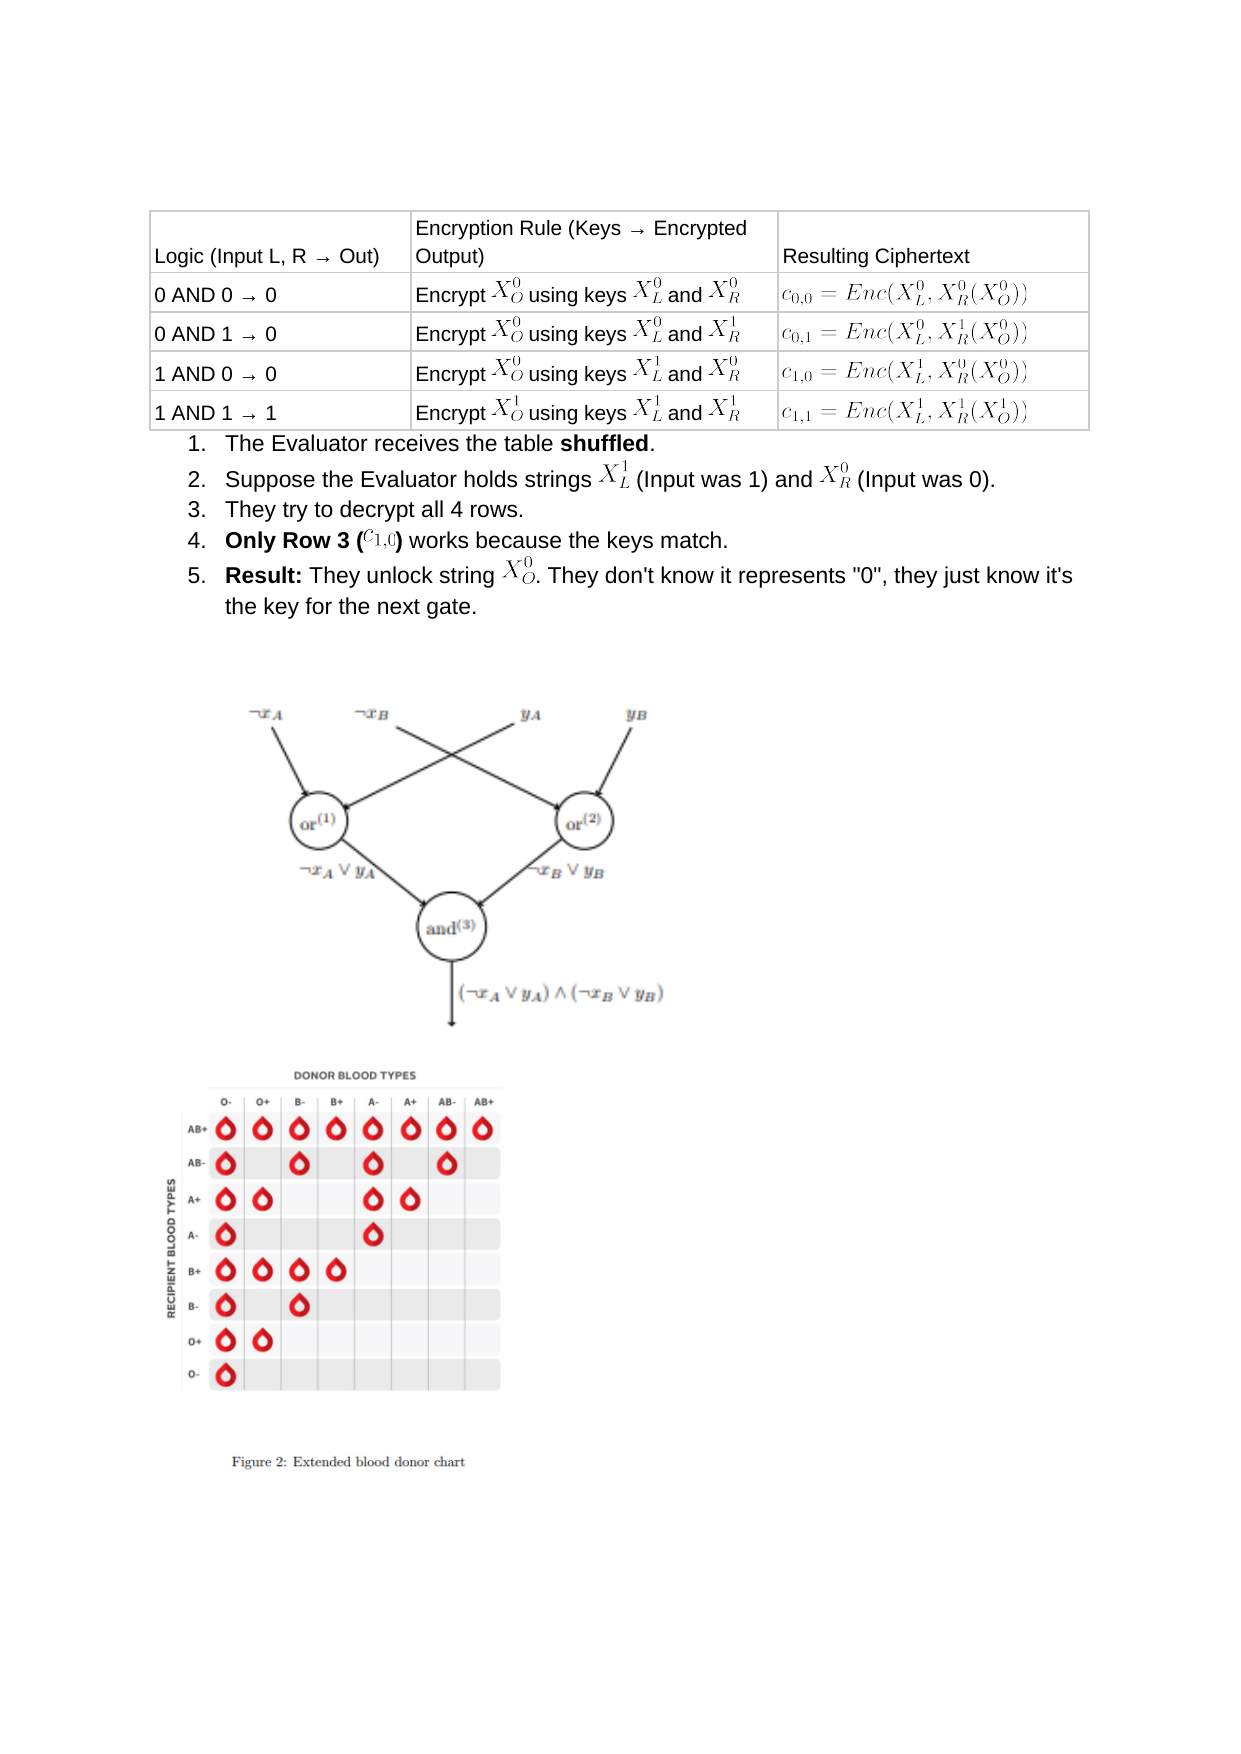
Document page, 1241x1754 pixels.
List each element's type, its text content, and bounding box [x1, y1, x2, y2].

picture [819, 462, 851, 488]
table_cell Encrypt using keys and [412, 391, 777, 429]
picture [598, 460, 630, 488]
picture [363, 529, 395, 549]
picture [782, 280, 1027, 306]
picture [632, 277, 662, 303]
picture [491, 356, 523, 381]
picture [491, 316, 523, 342]
table_cell Encrypt using keys and [412, 352, 777, 389]
picture [150, 1048, 530, 1479]
table_cell 1 AND 1 → 1 [151, 391, 410, 429]
picture [782, 319, 1027, 345]
picture [632, 395, 662, 421]
table_cell [779, 352, 1088, 389]
picture [632, 316, 662, 342]
table_cell 0 AND 0 → 0 [151, 273, 410, 311]
picture [708, 277, 740, 303]
picture [491, 277, 523, 303]
picture [782, 398, 1027, 424]
table_cell [779, 273, 1088, 311]
list Suppose the Evaluator holds strings (Input was 1) and (Input was 0). [187, 461, 1090, 493]
table_header Logic (Input L, R → Out) [151, 212, 410, 272]
list Result: They unlock string . They don't know it represents "0", they just know it's the key for the next gate. [187, 557, 1090, 619]
table_cell Encrypt using keys and [412, 273, 777, 311]
list The Evaluator receives the table shuffled. [187, 431, 1090, 457]
picture [225, 683, 712, 1045]
picture [632, 356, 662, 381]
table_cell 1 AND 0 → 0 [151, 352, 410, 389]
table_cell [779, 391, 1088, 429]
picture [782, 359, 1027, 384]
picture [501, 556, 535, 584]
picture [708, 356, 740, 381]
table_header Encryption Rule (Keys → Encrypted Output) [412, 212, 777, 272]
table_cell [779, 313, 1088, 350]
table_header Resulting Ciphertext [779, 212, 1088, 272]
picture [708, 395, 740, 421]
table_cell 0 AND 1 → 0 [151, 313, 410, 350]
table_cell Encrypt using keys and [412, 313, 777, 350]
picture [708, 316, 740, 342]
list Only Row 3 () works because the keys match. [187, 527, 1090, 553]
list They try to decrypt all 4 rows. [187, 496, 1090, 523]
picture [491, 395, 523, 421]
